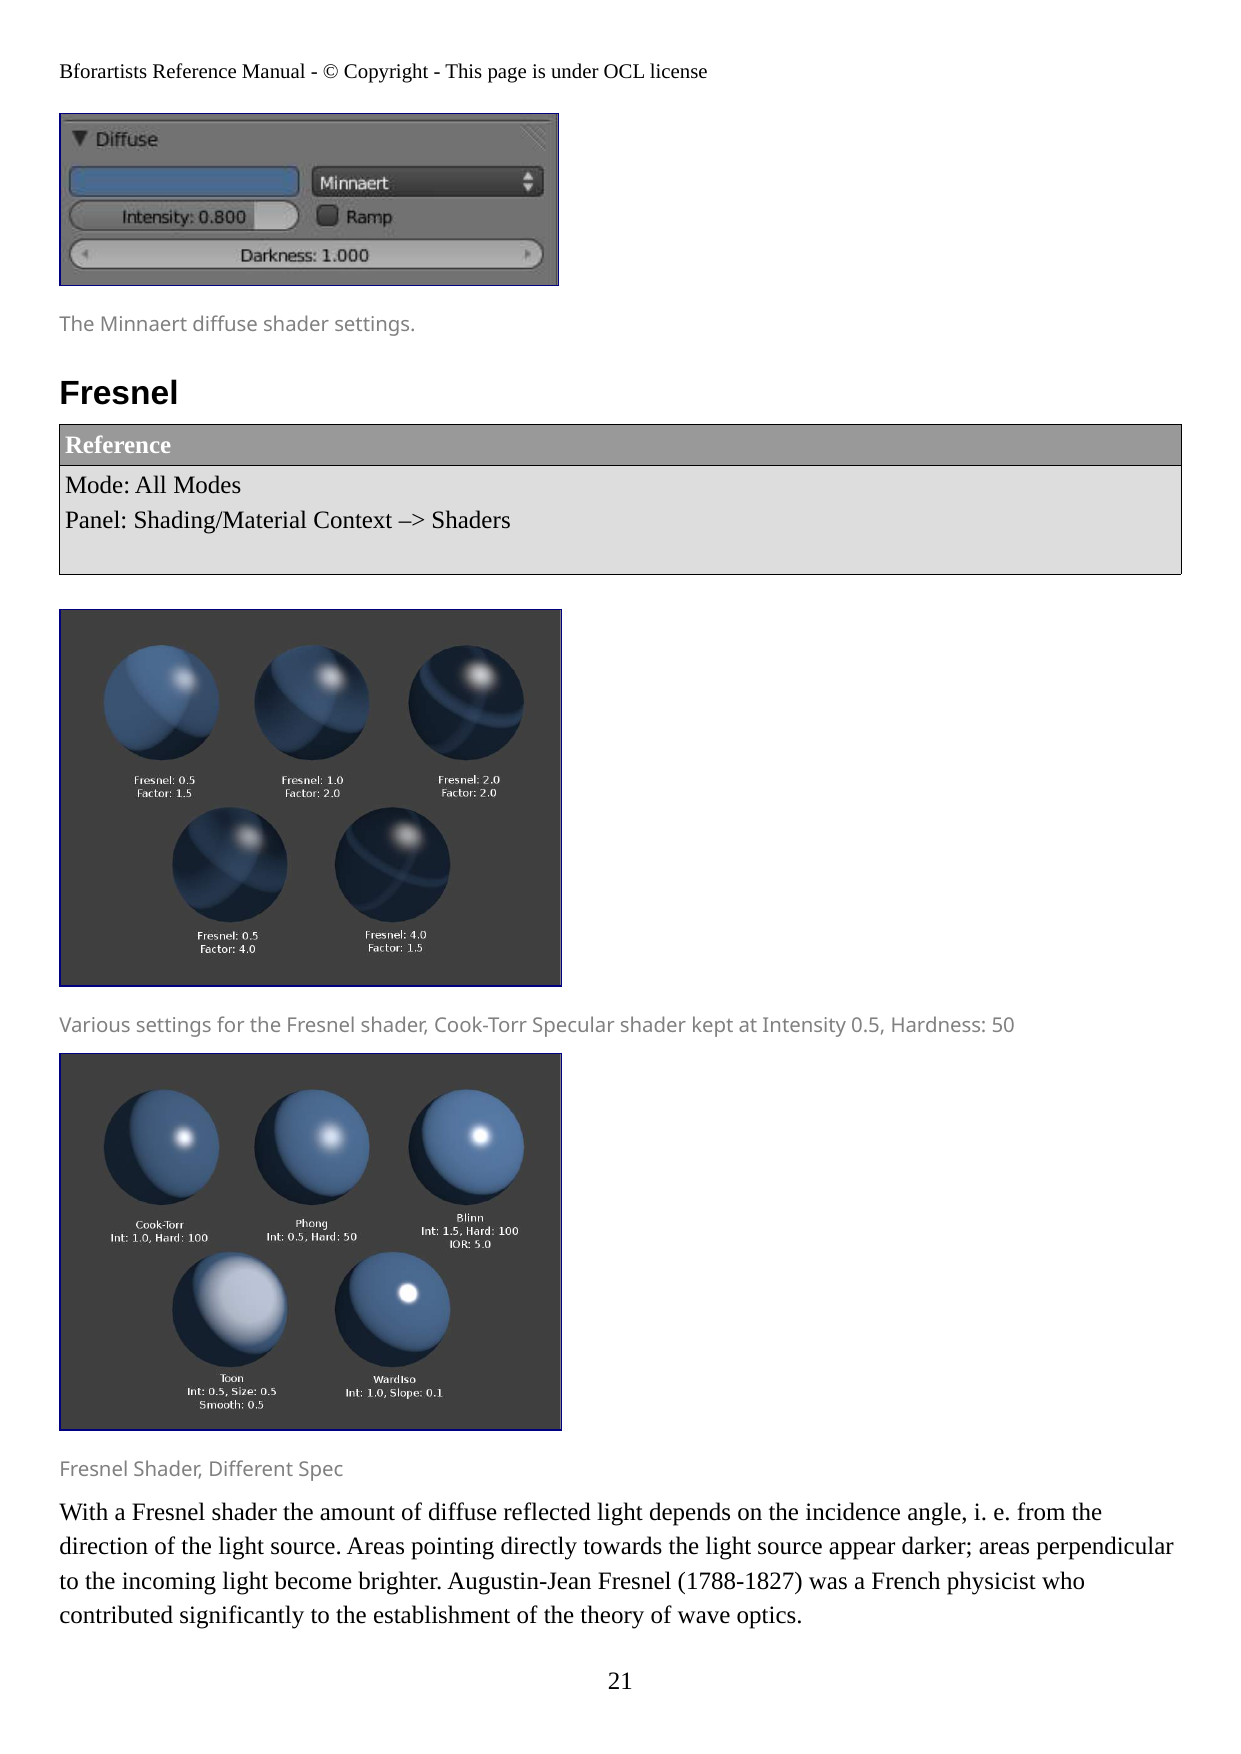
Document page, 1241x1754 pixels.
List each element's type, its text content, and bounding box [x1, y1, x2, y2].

picture [61, 114, 558, 285]
text The Minnaert diffuse shader settings. [59, 307, 1181, 338]
text Various settings for the Fresnel shader, Cook-Torr Specular shader kept at Intensity 0.5, Hardness: 50 [59, 1007, 1181, 1038]
text With a Fresnel shader the amount of diffuse reflected light depends on the incidence angle, i. e. from the direction of the light source. Areas pointing directly towards the light source appear darker; areas perpendicular to the incoming light become brighter. Augustin-Jean Fresnel (1788-1827) was a French physicist who contributed significantly to the establishment of the theory of wave optics. [59, 1497, 1181, 1629]
text Fresnel Shader, Different Spec [59, 1451, 1181, 1482]
picture [61, 610, 561, 985]
table_header Reference [60, 425, 1181, 465]
subtitle Fresnel [59, 373, 1181, 412]
table_cell Mode: All Modes Panel: Shading/Material Context –> Shaders [60, 466, 1181, 574]
picture [61, 1054, 561, 1429]
